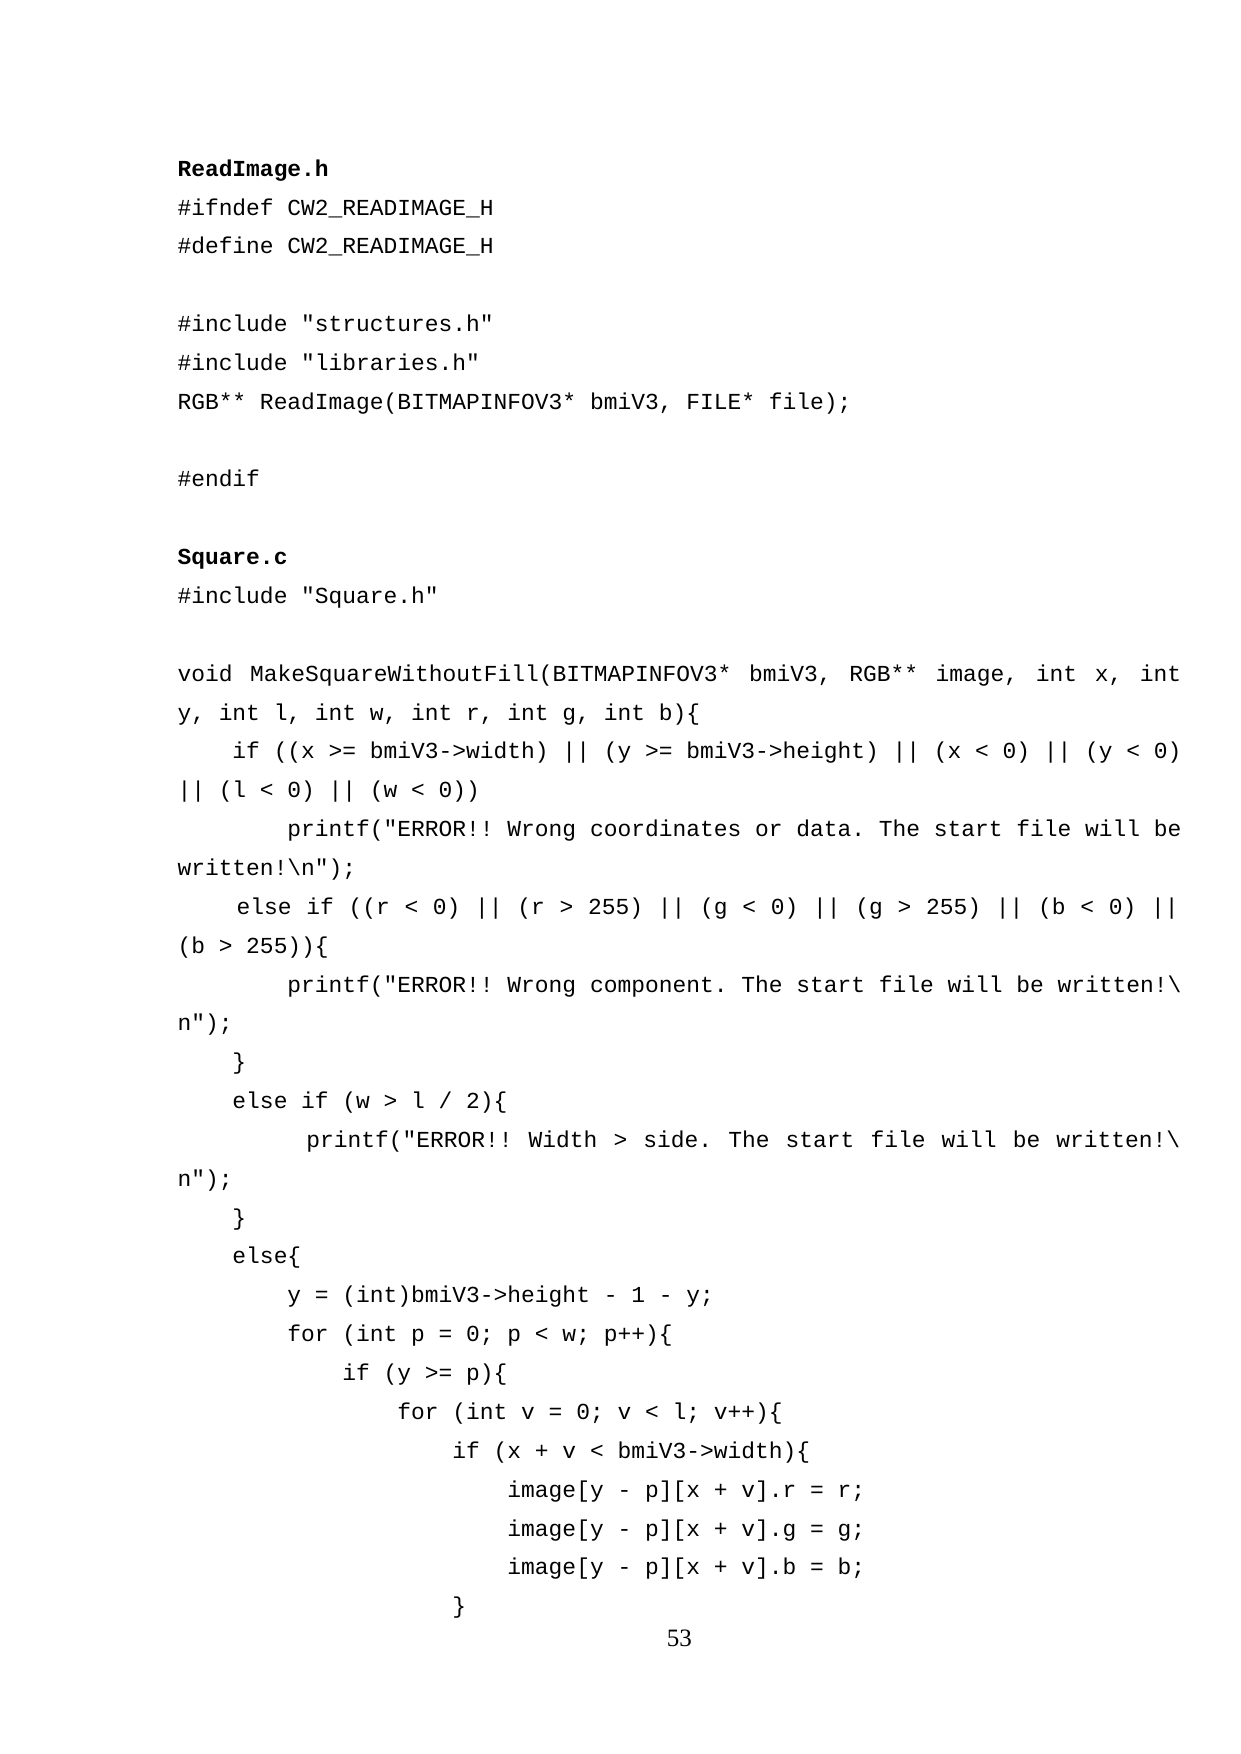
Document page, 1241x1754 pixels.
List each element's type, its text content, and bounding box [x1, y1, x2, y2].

text Square.c [177, 546, 1181, 571]
text } [177, 1206, 1181, 1232]
text ReadImage.h [177, 157, 1181, 183]
text if (y >= p){ [177, 1361, 1181, 1387]
text void MakeSquareWithoutFill(BITMAPINFOV3* bmiV3, RGB** image, int x, int y, int l, int w, int r, int g, int b){ [177, 662, 1181, 727]
text image[y - p][x + v].b = b; [177, 1556, 1181, 1582]
text if ((x >= bmiV3->width) || (y >= bmiV3->height) || (x < 0) || (y < 0) || (l < 0) || (w < 0)) [177, 740, 1181, 804]
text else if ((r < 0) || (r > 255) || (g < 0) || (g > 255) || (b < 0) || (b > 255)){ [177, 895, 1181, 960]
text #include "structures.h" [177, 312, 1181, 338]
text #include "Square.h" [177, 584, 1181, 610]
text for (int v = 0; v < l; v++){ [177, 1400, 1181, 1426]
text else if (w > l / 2){ [177, 1089, 1181, 1115]
text } [177, 1051, 1181, 1077]
text #endif [177, 468, 1181, 494]
text image[y - p][x + v].g = g; [177, 1517, 1181, 1543]
text image[y - p][x + v].r = r; [177, 1478, 1181, 1504]
text #ifndef CW2_READIMAGE_H [177, 196, 1181, 222]
text printf("ERROR!! Width > side. The start file will be written!\n"); [177, 1128, 1181, 1193]
text #include "libraries.h" [177, 351, 1181, 377]
text #define CW2_READIMAGE_H [177, 235, 1181, 261]
text else{ [177, 1245, 1181, 1271]
text RGB** ReadImage(BITMAPINFOV3* bmiV3, FILE* file); [177, 390, 1181, 416]
text for (int p = 0; p < w; p++){ [177, 1323, 1181, 1348]
text printf("ERROR!! Wrong component. The start file will be written!\n"); [177, 973, 1181, 1038]
text y = (int)bmiV3->height - 1 - y; [177, 1284, 1181, 1310]
text } [177, 1594, 1181, 1621]
text if (x + v < bmiV3->width){ [177, 1439, 1181, 1465]
text printf("ERROR!! Wrong coordinates or data. The start file will be written!\n"); [177, 817, 1181, 882]
